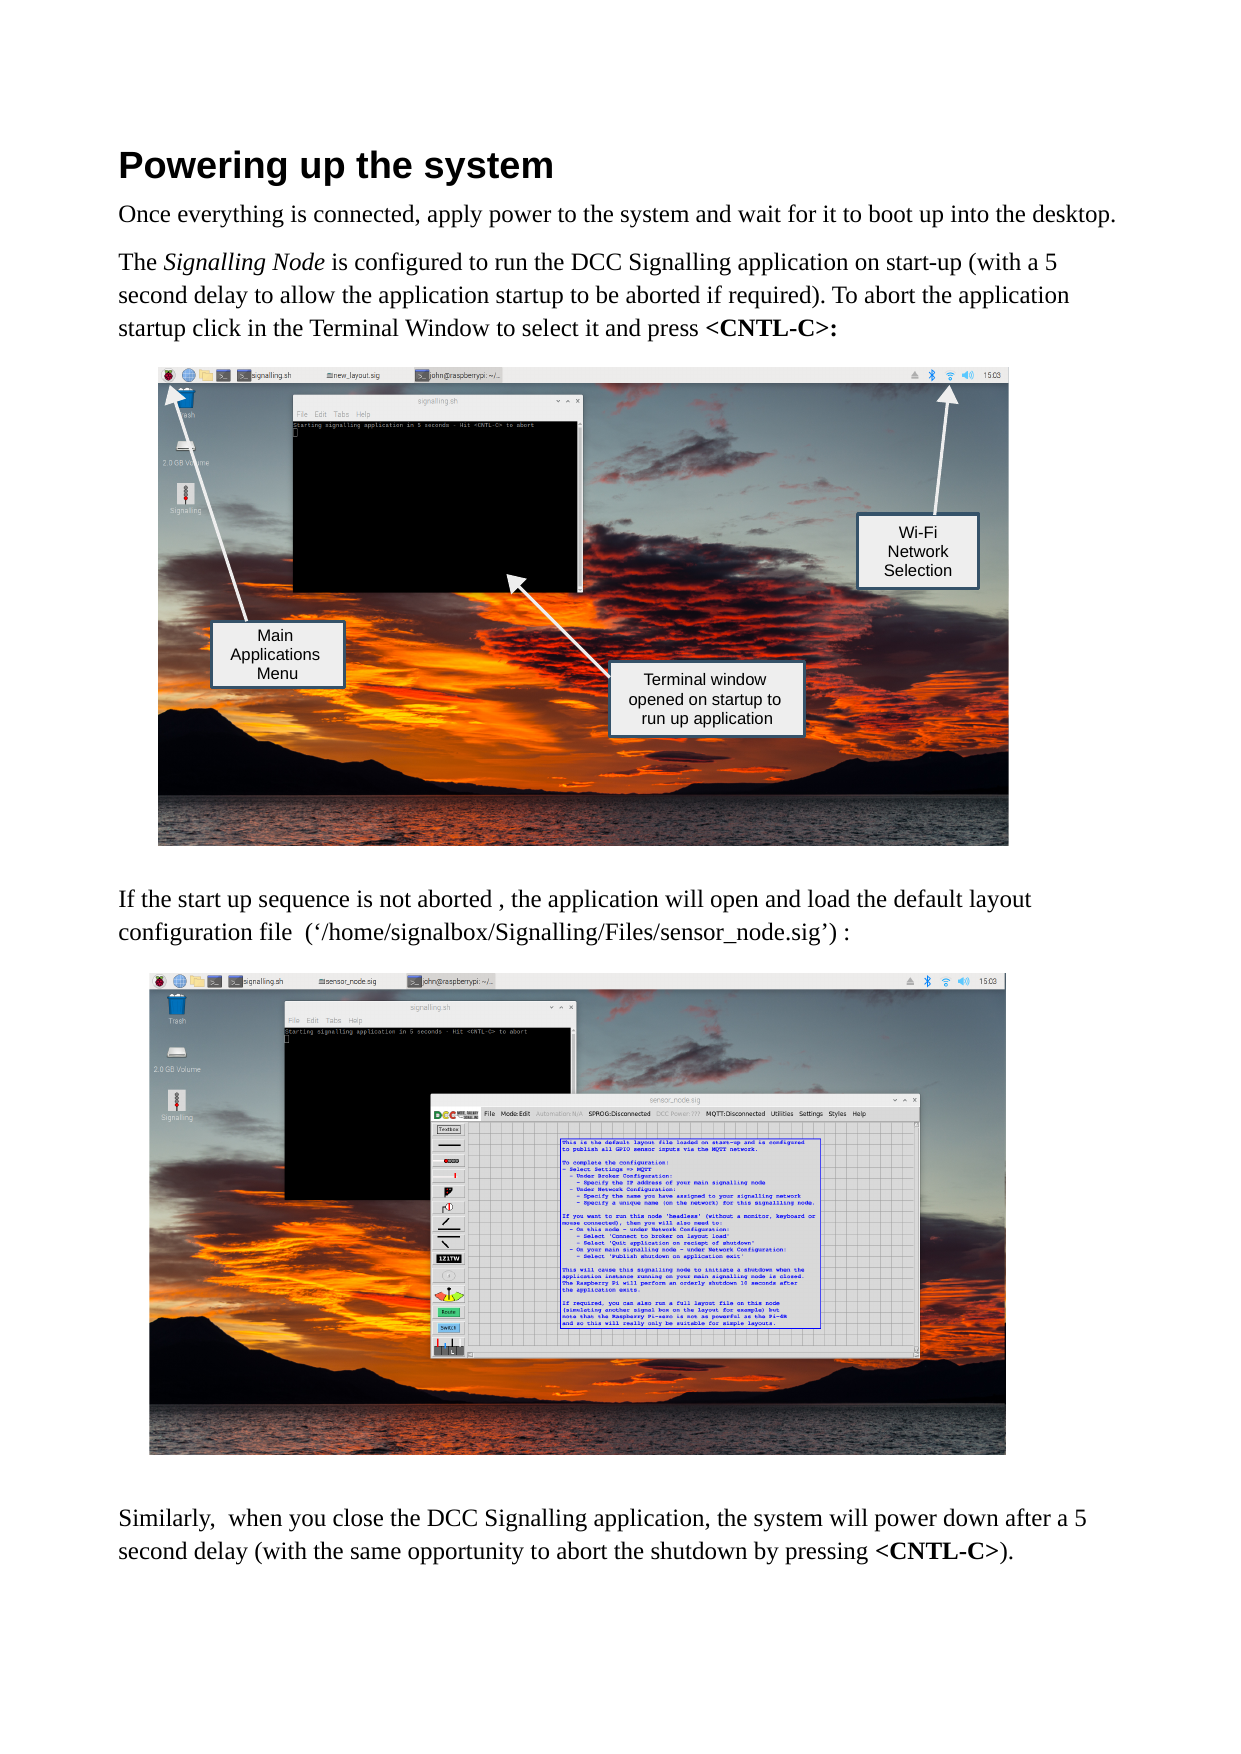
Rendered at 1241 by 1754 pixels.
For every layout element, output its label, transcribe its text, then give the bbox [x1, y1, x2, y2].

subtitle Powering up the system [118, 143, 1122, 187]
text If the start up sequence is not aborted , the application will open and load the default layout configuration file (‘/home/signalbox/Signalling/Files/sensor_node.sig’) : [118, 884, 1122, 946]
text The Signalling Node is configured to run the DCC Signalling application on start-up (with a 5 second delay to allow the application startup to be aborted if required). To abort the application startup click in the Terminal Window to select it and press <CNTL-C>: [118, 247, 1122, 342]
text Once everything is connected, apply power to the system and wait for it to boot up into the desktop. [118, 199, 1122, 228]
text Similarly, when you close the DCC Signalling application, the system will power down after a 5 second delay (with the same opportunity to abort the shutdown by pressing <CNTL-C>). [118, 1503, 1122, 1565]
